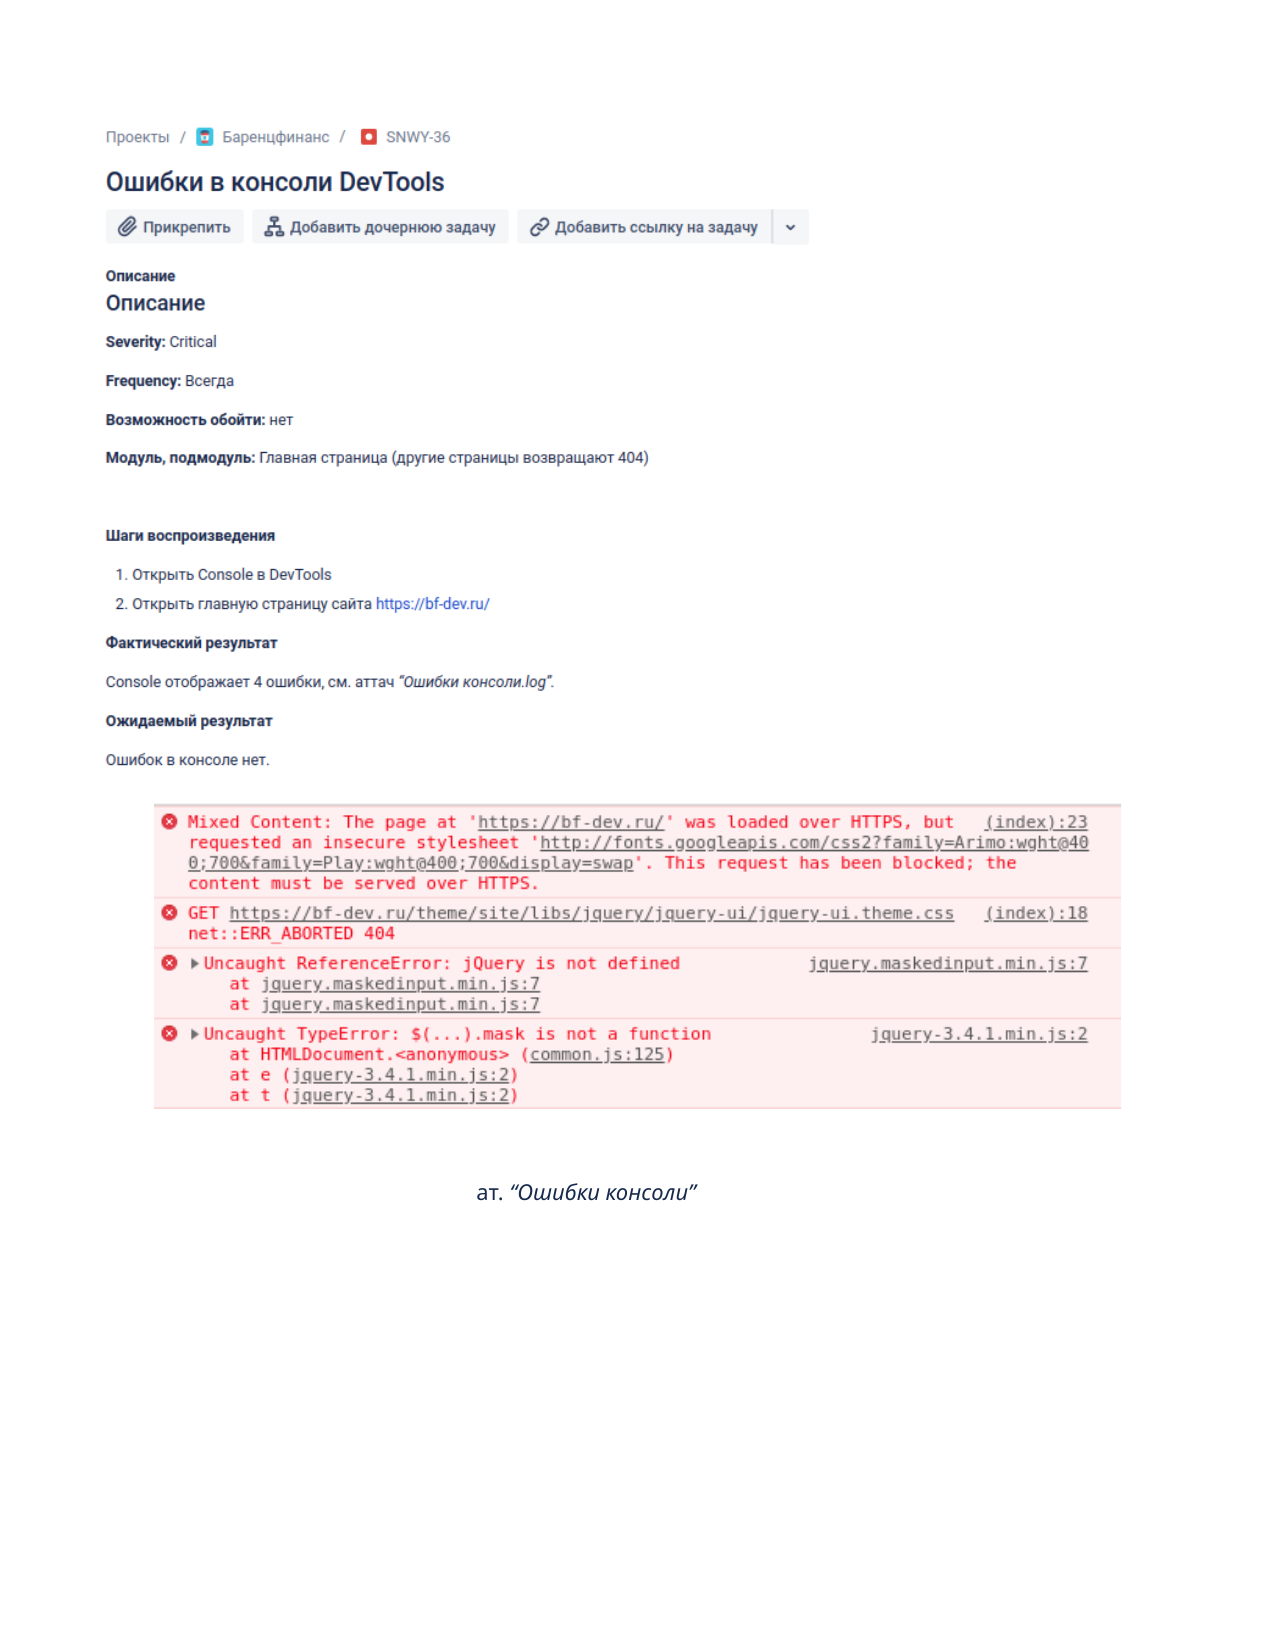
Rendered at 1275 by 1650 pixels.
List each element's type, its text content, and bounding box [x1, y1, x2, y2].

text ат. “Ошибки консоли” [18, 1177, 1157, 1207]
picture [67, 118, 1208, 775]
picture [154, 803, 1122, 1109]
